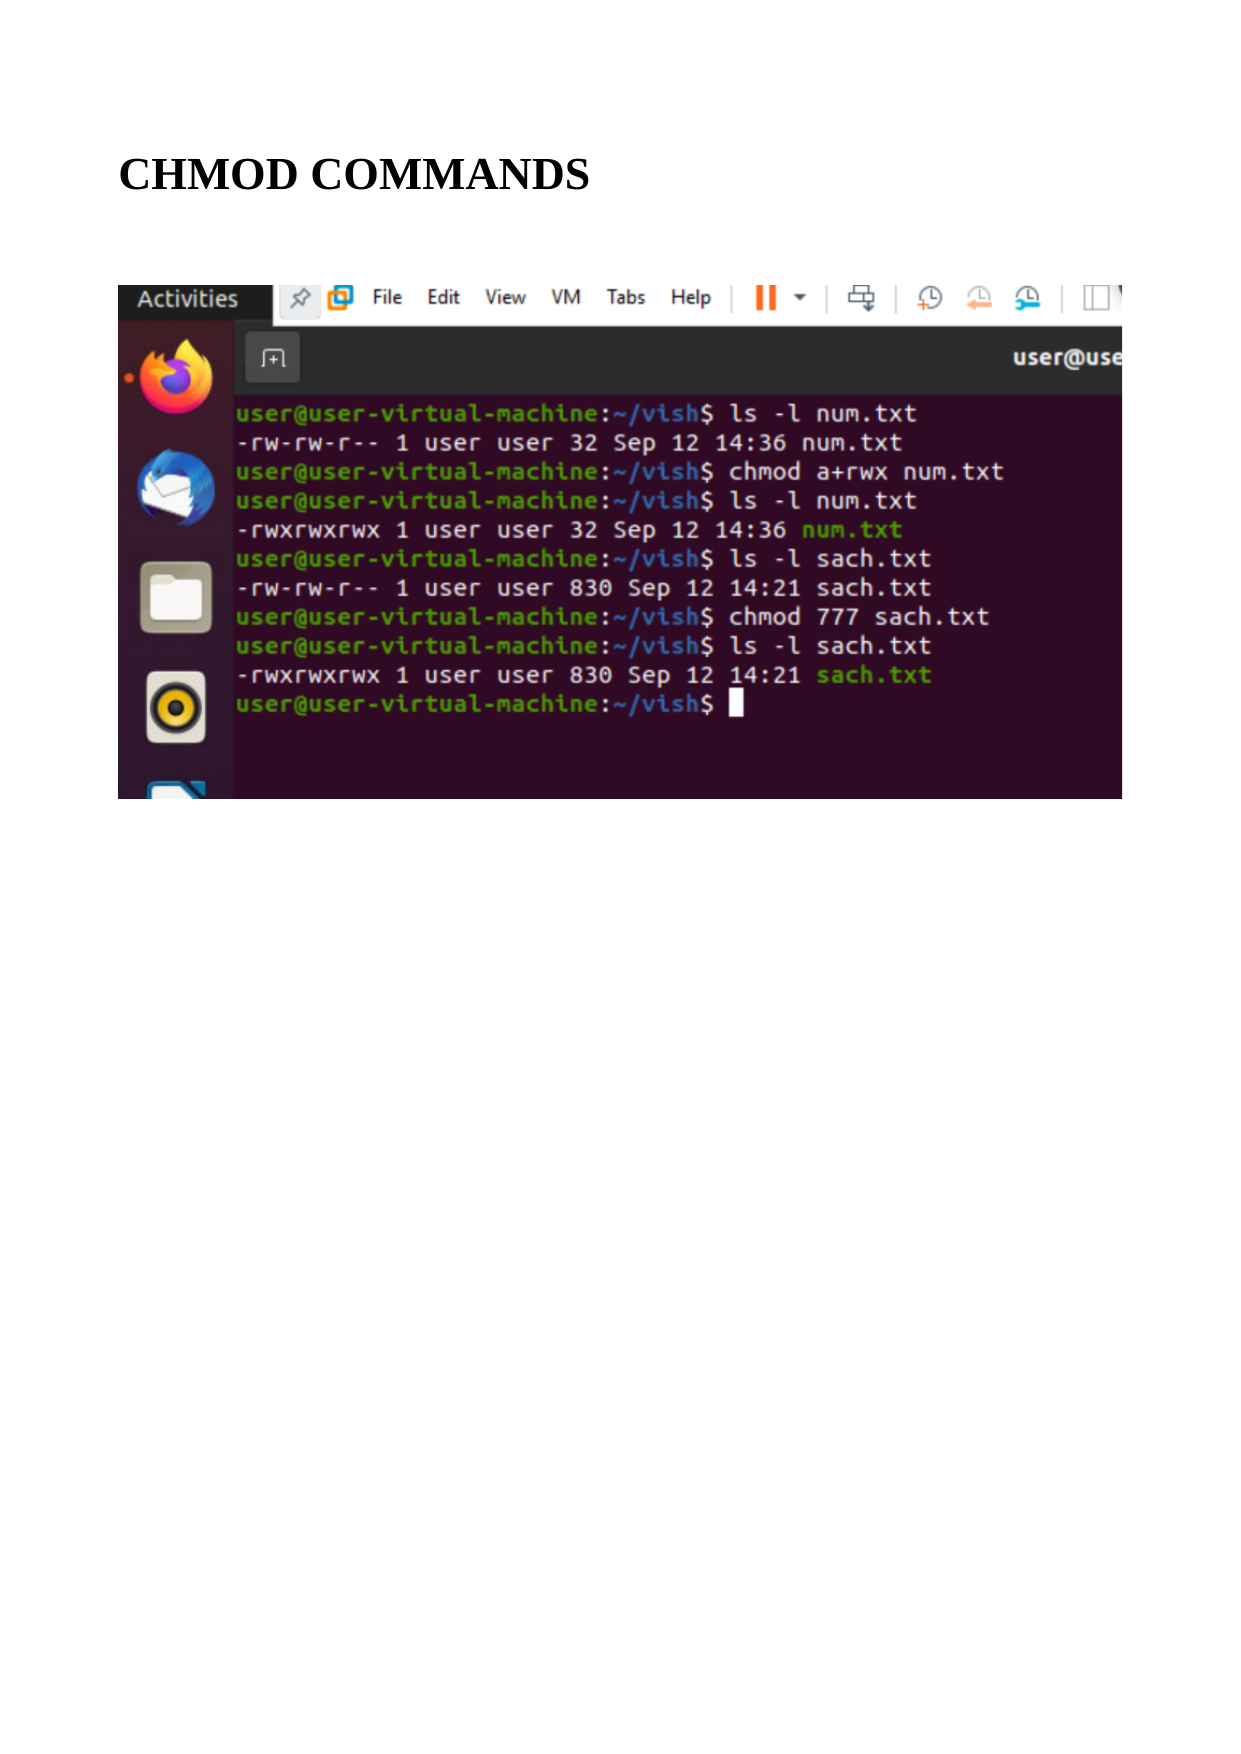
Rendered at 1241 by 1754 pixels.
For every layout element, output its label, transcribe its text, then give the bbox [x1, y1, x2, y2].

text CHMOD COMMANDS [118, 147, 1122, 199]
picture [118, 285, 1123, 799]
